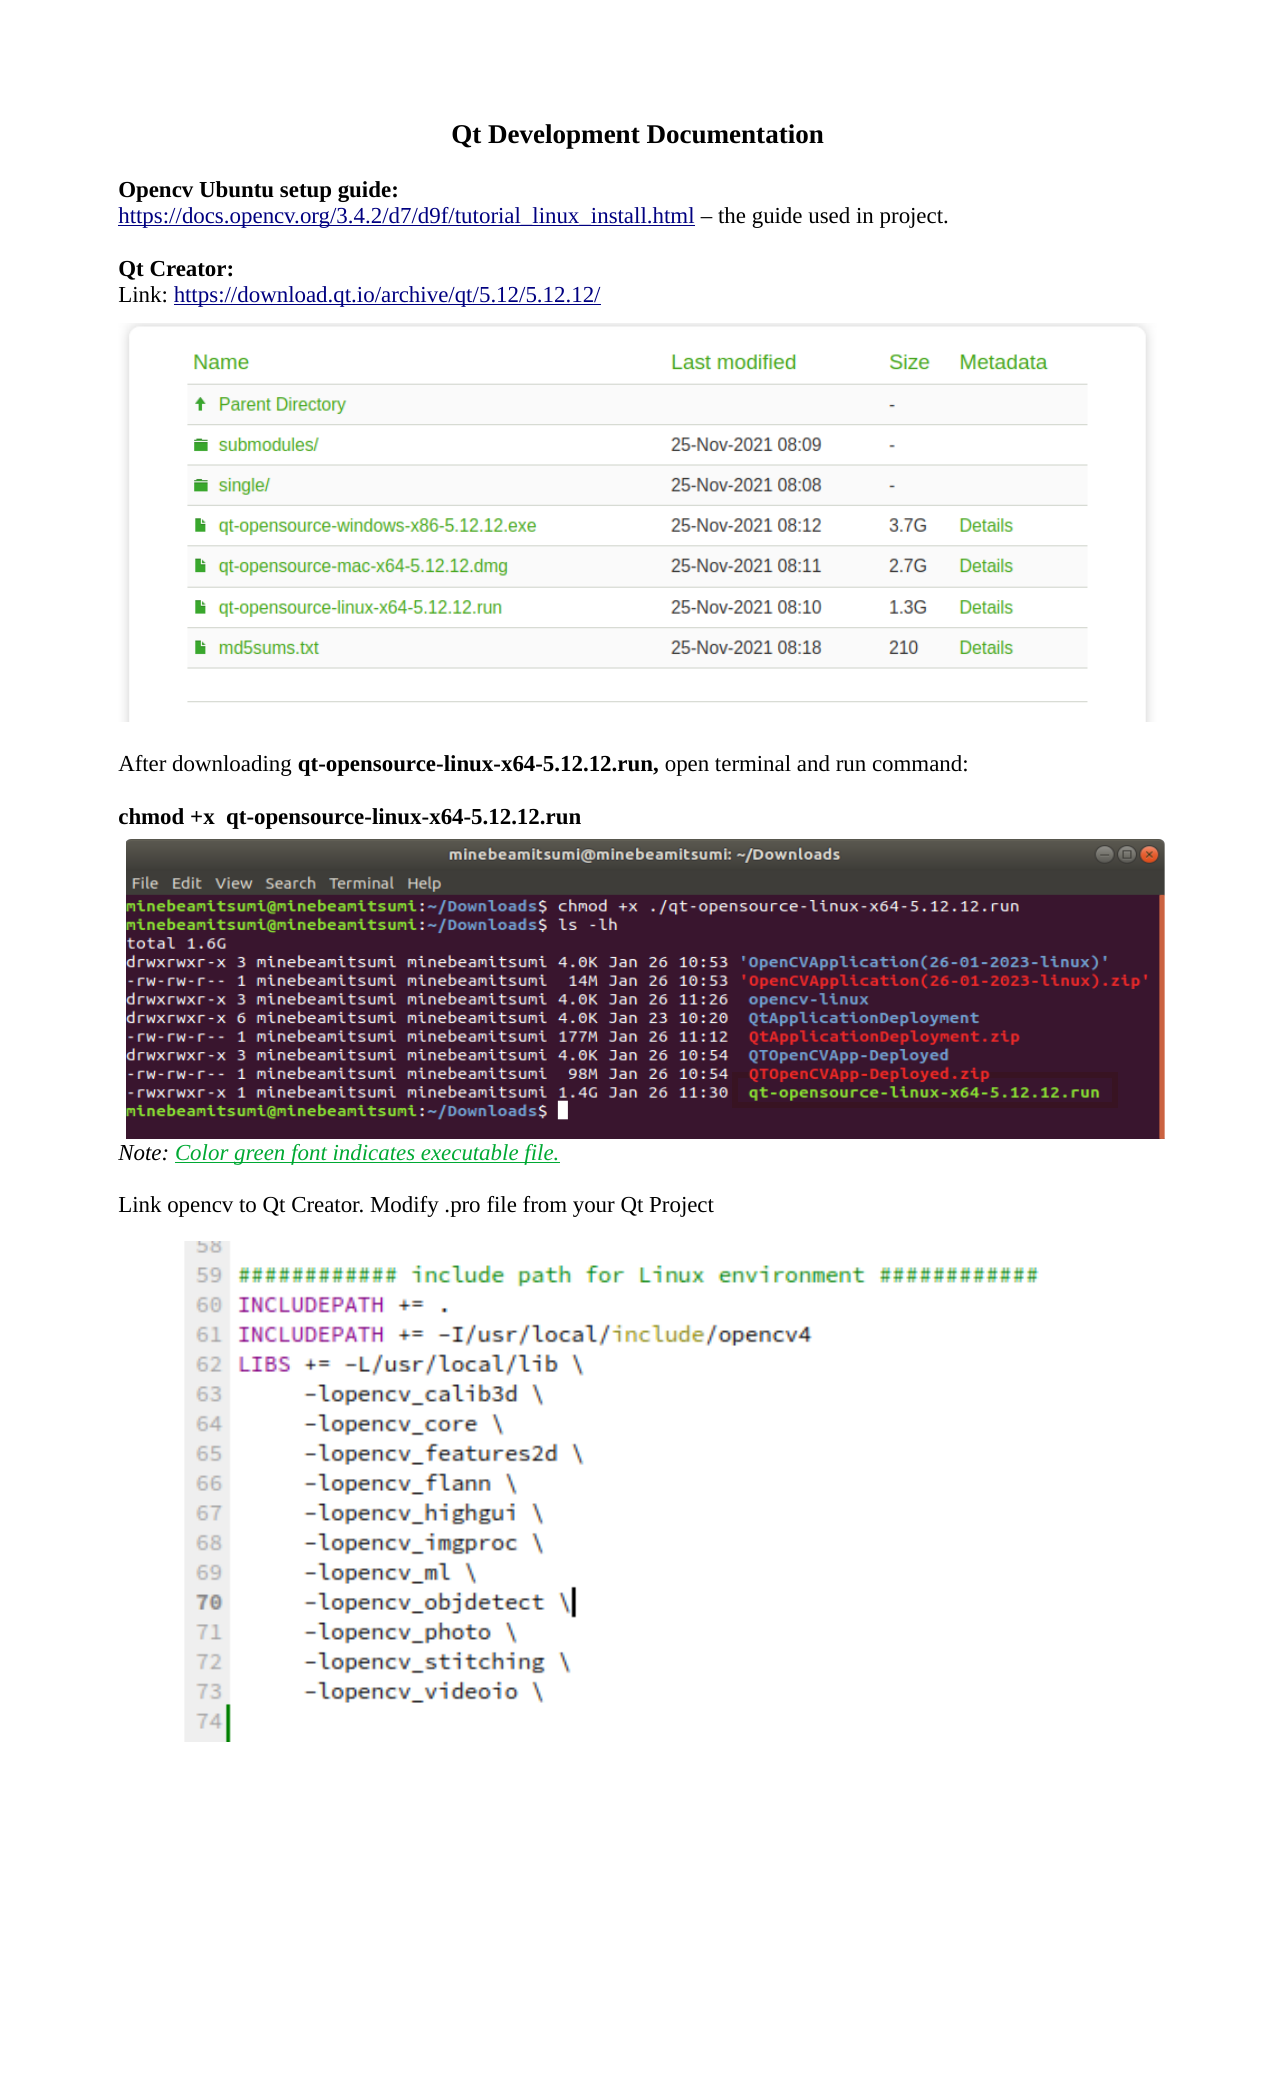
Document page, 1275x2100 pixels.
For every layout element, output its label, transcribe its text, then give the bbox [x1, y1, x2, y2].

text Note: Color green font indicates executable file. [118, 829, 1157, 1165]
text https://docs.opencv.org/3.4.2/d7/d9f/tutorial_linux_install.html – the guide used in project. [118, 202, 1157, 228]
text Link: https://download.qt.io/archive/qt/5.12/5.12.12/ [118, 281, 1157, 307]
text Link opencv to Qt Creator. Modify .pro file from your Qt Project [118, 1191, 1157, 1218]
text chmod +x qt-opensource-linux-x64-5.12.12.run [118, 803, 1157, 829]
text Opencv Ubuntu setup guide: [118, 176, 1157, 202]
text After downloading qt-opensource-linux-x64-5.12.12.run, open terminal and run command: [118, 750, 1157, 777]
picture [184, 1241, 1075, 1742]
text Qt Development Documentation [118, 118, 1157, 149]
text Qt Creator: [118, 255, 1157, 281]
picture [118, 323, 1157, 722]
picture [126, 839, 1165, 1139]
